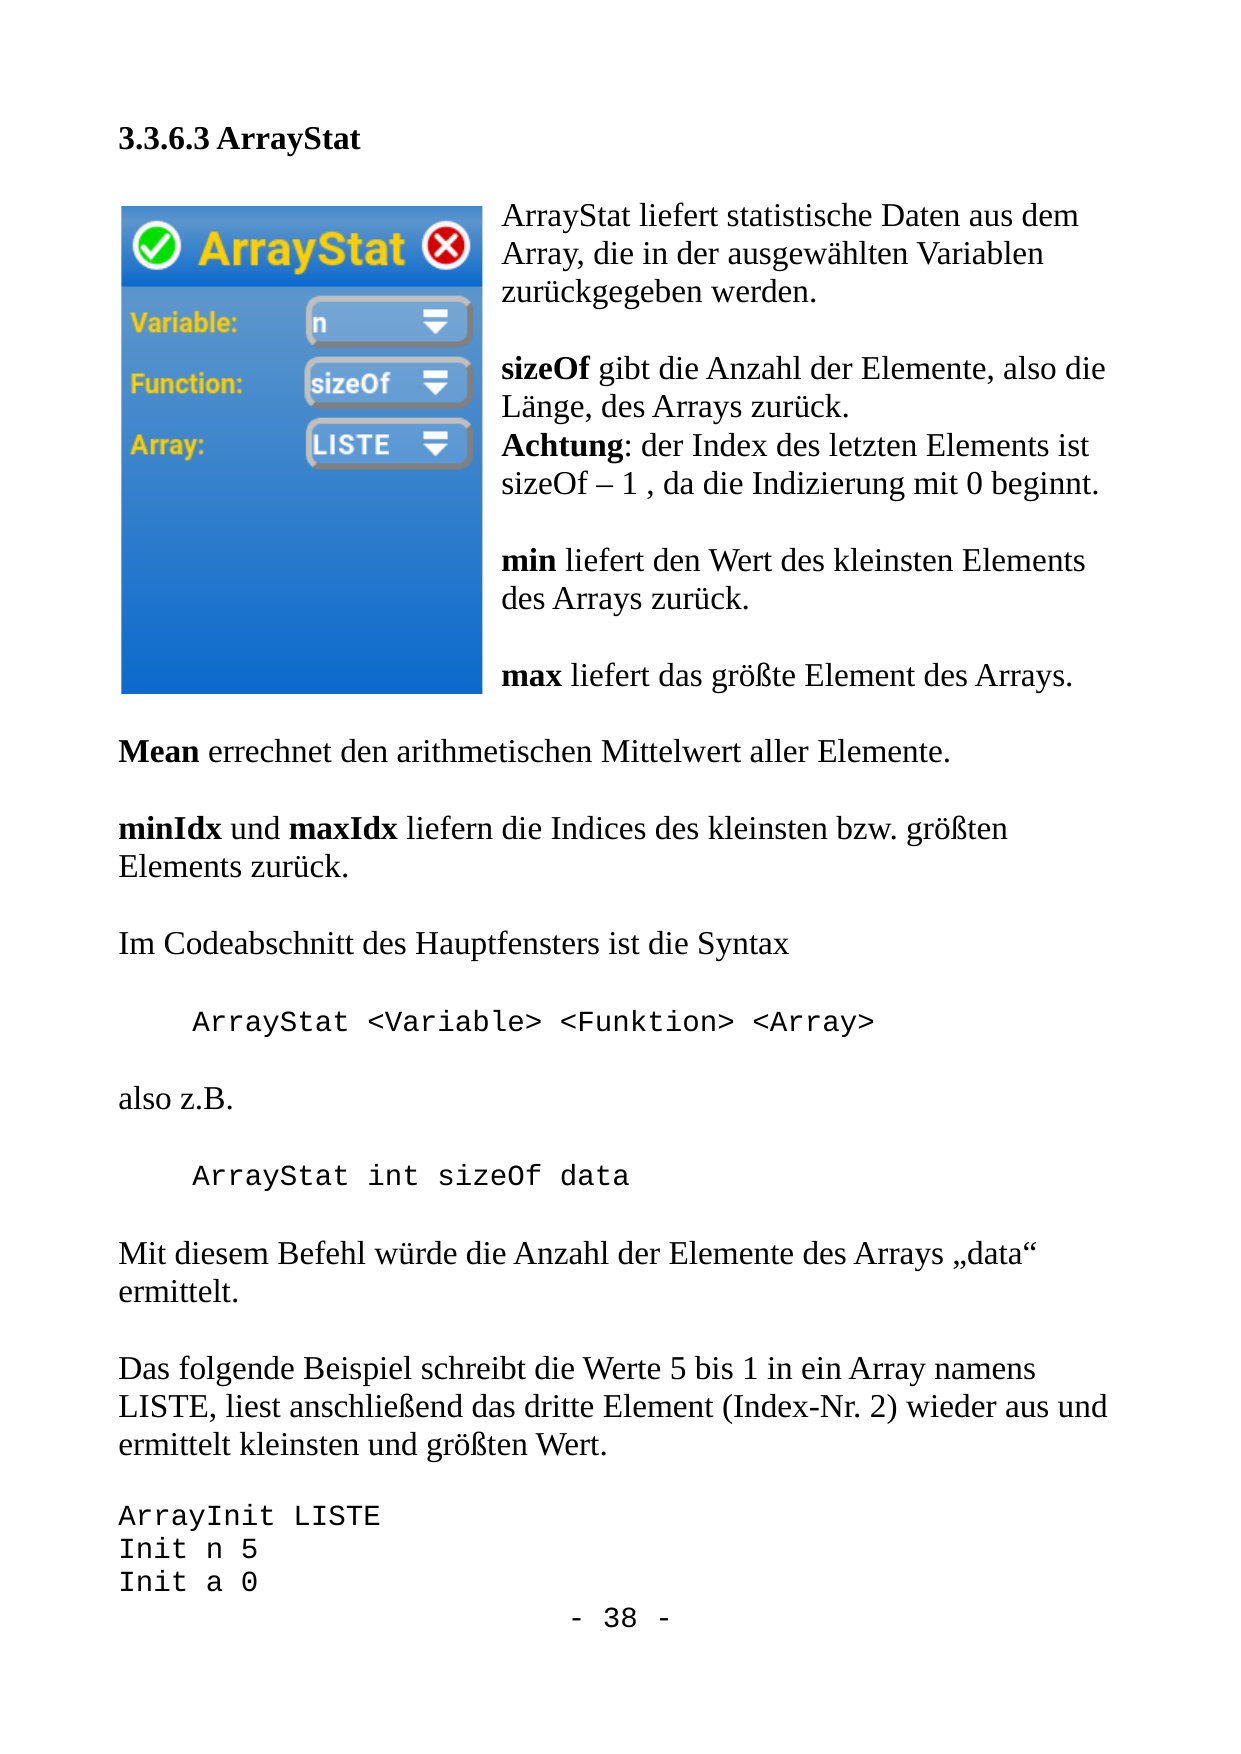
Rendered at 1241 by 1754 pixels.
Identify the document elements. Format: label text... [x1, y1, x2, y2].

text ArrayStat <Variable> <Funktion> <Array> [118, 1000, 1122, 1040]
text min liefert den Wert des kleinsten Elements des Arrays zurück. [484, 540, 1122, 616]
text ArrayInit LISTE [118, 1501, 1122, 1534]
text Mean errechnet den arithmetischen Mittelwert aller Elemente. [118, 731, 1122, 770]
text also z.B. [118, 1078, 1122, 1116]
text Init n 5 [118, 1534, 1122, 1567]
picture [121, 206, 484, 694]
text max liefert das größte Element des Arrays. [484, 655, 1122, 693]
text 3.3.6.3 ArrayStat [118, 118, 1122, 156]
text Das folgende Beispiel schreibt die Werte 5 bis 1 in ein Array namens LISTE, liest anschließend das dritte Element (Index-Nr. 2) wieder aus und ermittelt kleinsten und größten Wert. [118, 1348, 1122, 1463]
text Im Codeabschnitt des Hauptfensters ist die Syntax [118, 923, 1122, 961]
text Achtung: der Index des letzten Elements ist sizeOf – 1 , da die Indizierung mit 0 beginnt. [484, 425, 1122, 501]
text sizeOf gibt die Anzahl der Elemente, also die Länge, des Arrays zurück. [484, 348, 1122, 425]
text ArrayStat int sizeOf data [118, 1155, 1122, 1194]
text Mit diesem Befehl würde die Anzahl der Elemente des Arrays „data“ ermittelt. [118, 1233, 1122, 1309]
text ArrayStat liefert statistische Daten aus dem Array, die in der ausgewählten Variablen zurückgegeben werden. [118, 195, 1122, 310]
text Init a 0 [118, 1567, 1122, 1600]
text minIdx und maxIdx liefern die Indices des kleinsten bzw. größten Elements zurück. [118, 808, 1122, 885]
